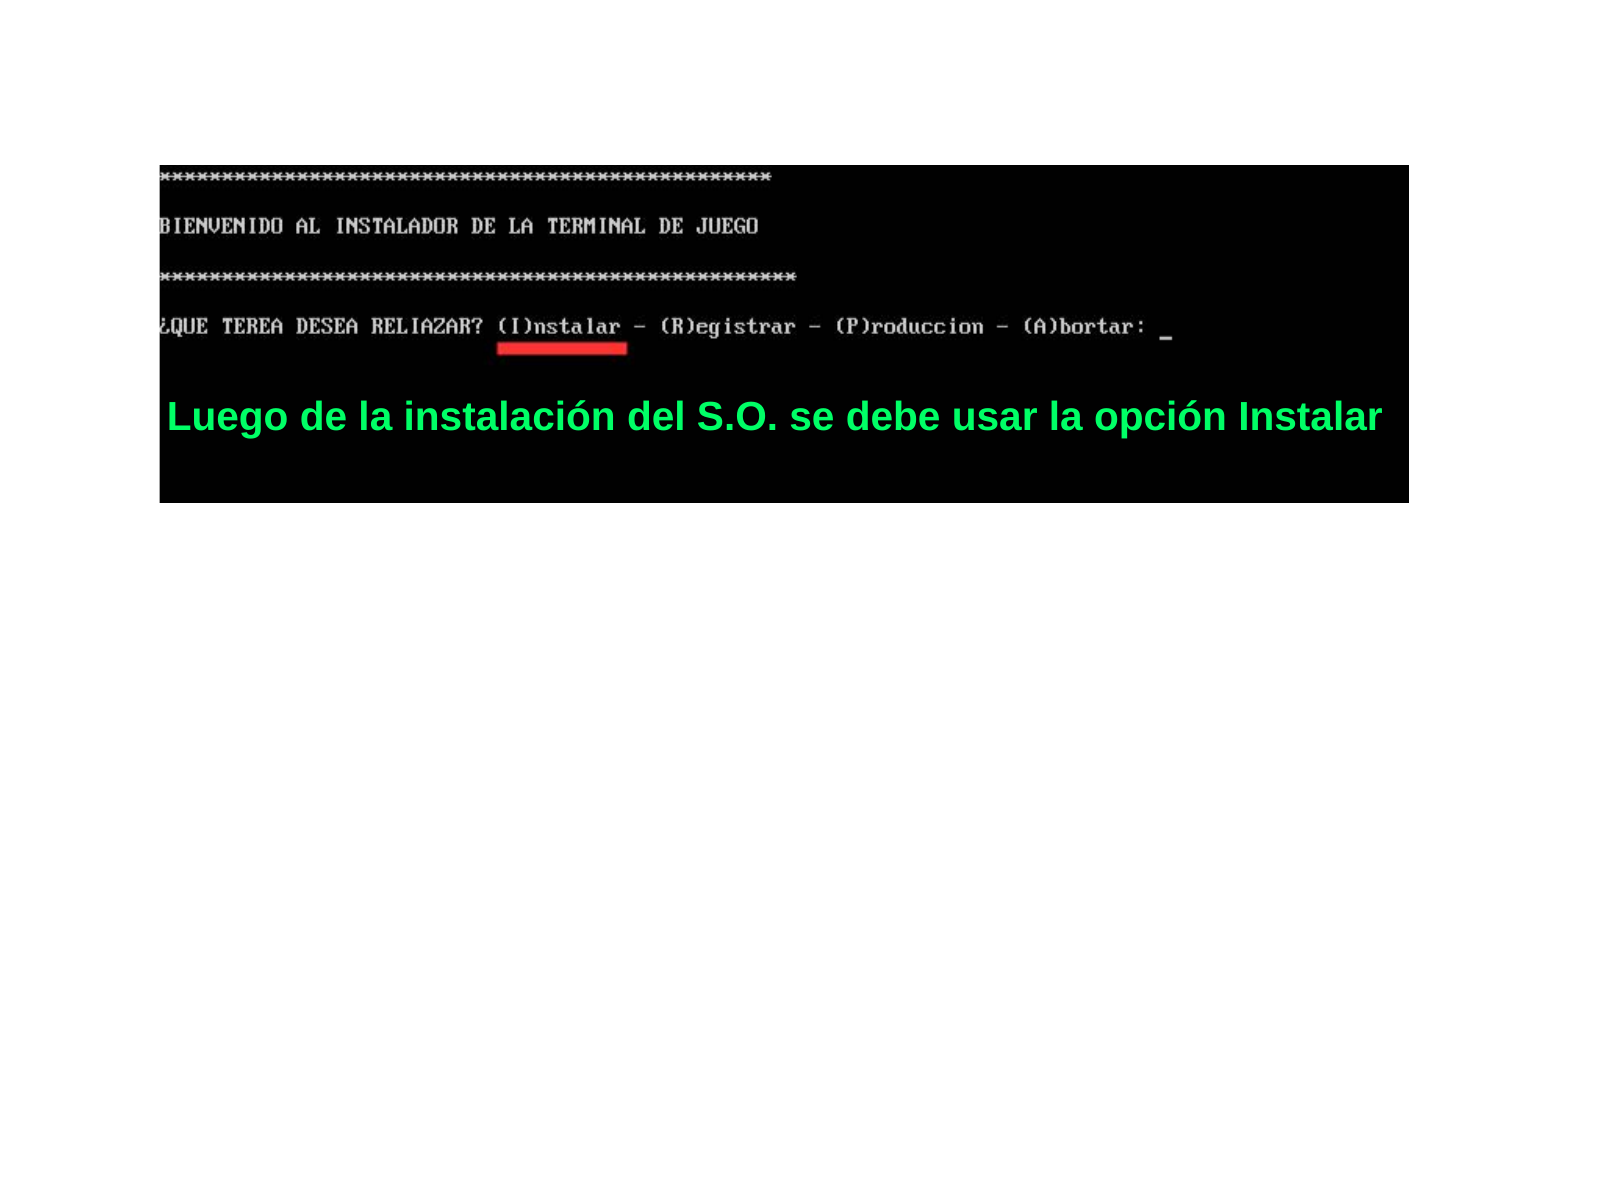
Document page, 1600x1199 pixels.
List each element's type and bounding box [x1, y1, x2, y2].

picture [159, 165, 1409, 503]
